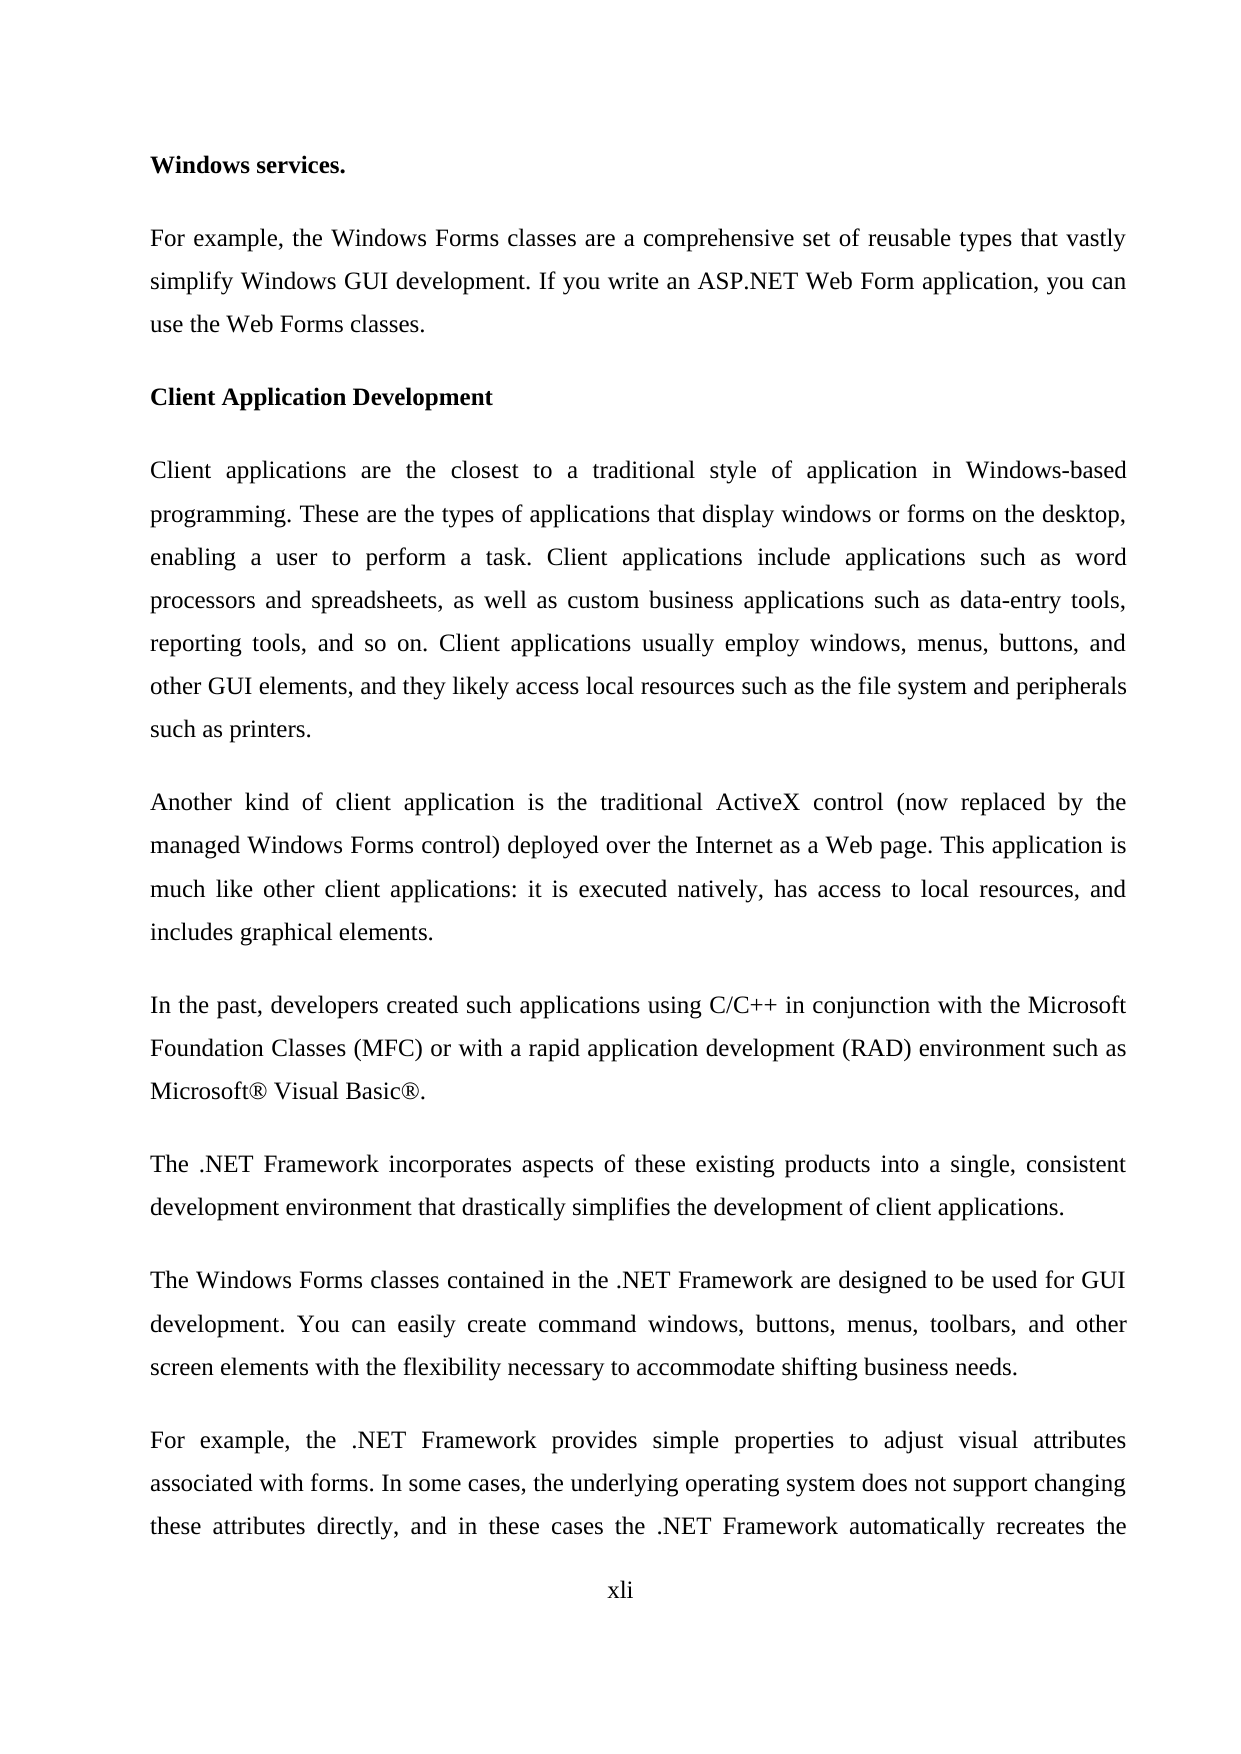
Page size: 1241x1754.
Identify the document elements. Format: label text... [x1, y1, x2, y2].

text Another kind of client application is the traditional ActiveX control (now replaced by the managed Windows Forms control) deployed over the Internet as a Web page. This application is much like other client applications: it is executed natively, has access to local resources, and includes graphical elements. [150, 787, 1128, 946]
text The Windows Forms classes contained in the .NET Framework are designed to be used for GUI development. You can easily create command windows, buttons, menus, toolbars, and other screen elements with the flexibility necessary to accommodate shifting business needs. [150, 1266, 1128, 1381]
text In the past, developers created such applications using C/C++ in conjunction with the Microsoft Foundation Classes (MFC) or with a rapid application development (RAD) environment such as Microsoft® Visual Basic®. [150, 990, 1128, 1105]
text For example, the .NET Framework provides simple properties to adjust visual attributes associated with forms. In some cases, the underlying operating system does not support changing these attributes directly, and in these cases the .NET Framework automatically recreates the [150, 1425, 1128, 1540]
text The .NET Framework incorporates aspects of these existing products into a single, consistent development environment that drastically simplifies the development of client applications. [150, 1149, 1128, 1221]
text For example, the Windows Forms classes are a comprehensive set of reusable types that vastly simplify Windows GUI development. If you write an ASP.NET Web Form application, you can use the Web Forms classes. [150, 223, 1128, 338]
text Client applications are the closest to a traditional style of application in Windows-based programming. These are the types of applications that display windows or forms on the desktop, enabling a user to perform a task. Client applications include applications such as word processors and spreadsheets, as well as custom business applications such as data-entry tools, reporting tools, and so on. Client applications usually employ windows, menus, buttons, and other GUI elements, and they likely access local resources such as the file system and peripherals such as printers. [150, 456, 1128, 743]
text Client Application Development [150, 382, 1128, 411]
text Windows services. [150, 150, 1128, 179]
